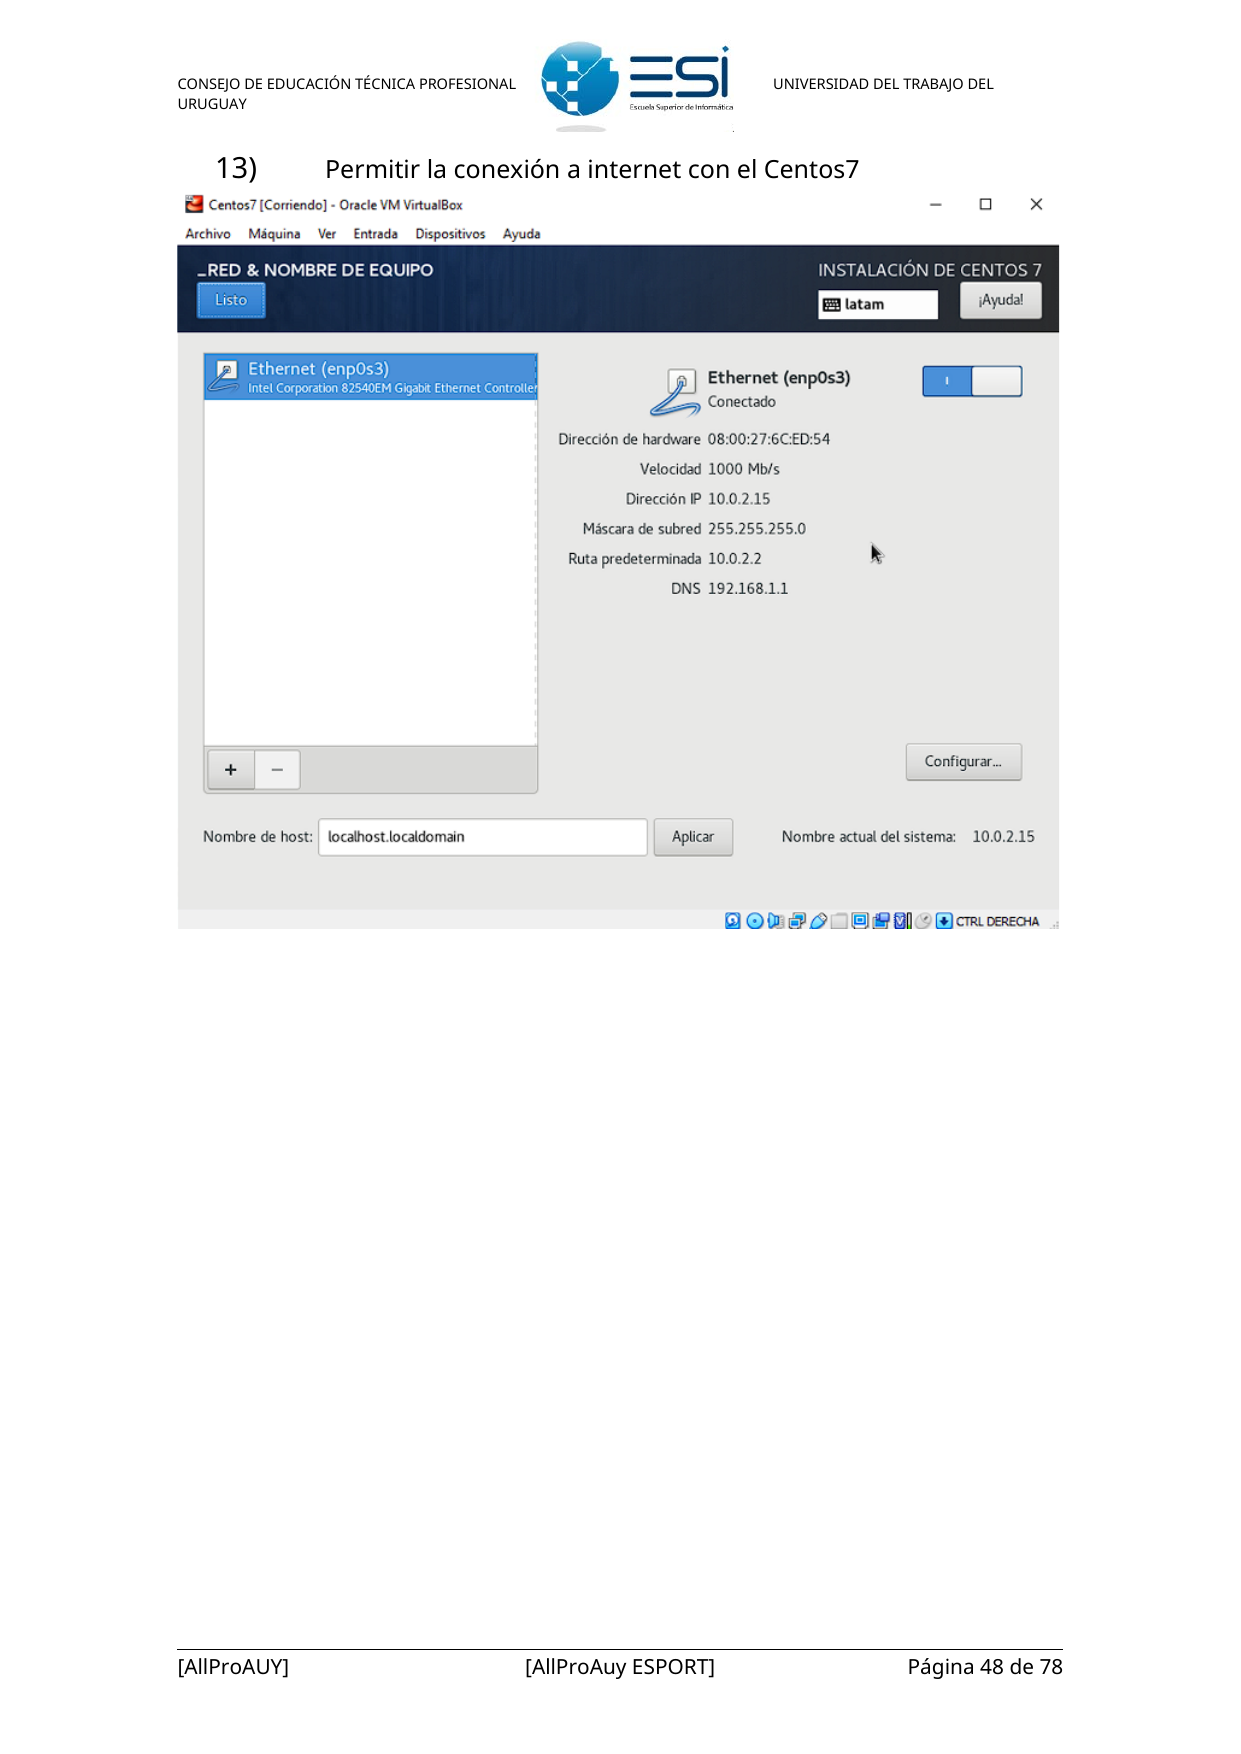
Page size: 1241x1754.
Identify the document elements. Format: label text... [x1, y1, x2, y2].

picture [177, 190, 1060, 929]
list Permitir la conexión a internet con el Centos7 [215, 148, 1063, 187]
picture [534, 39, 734, 132]
